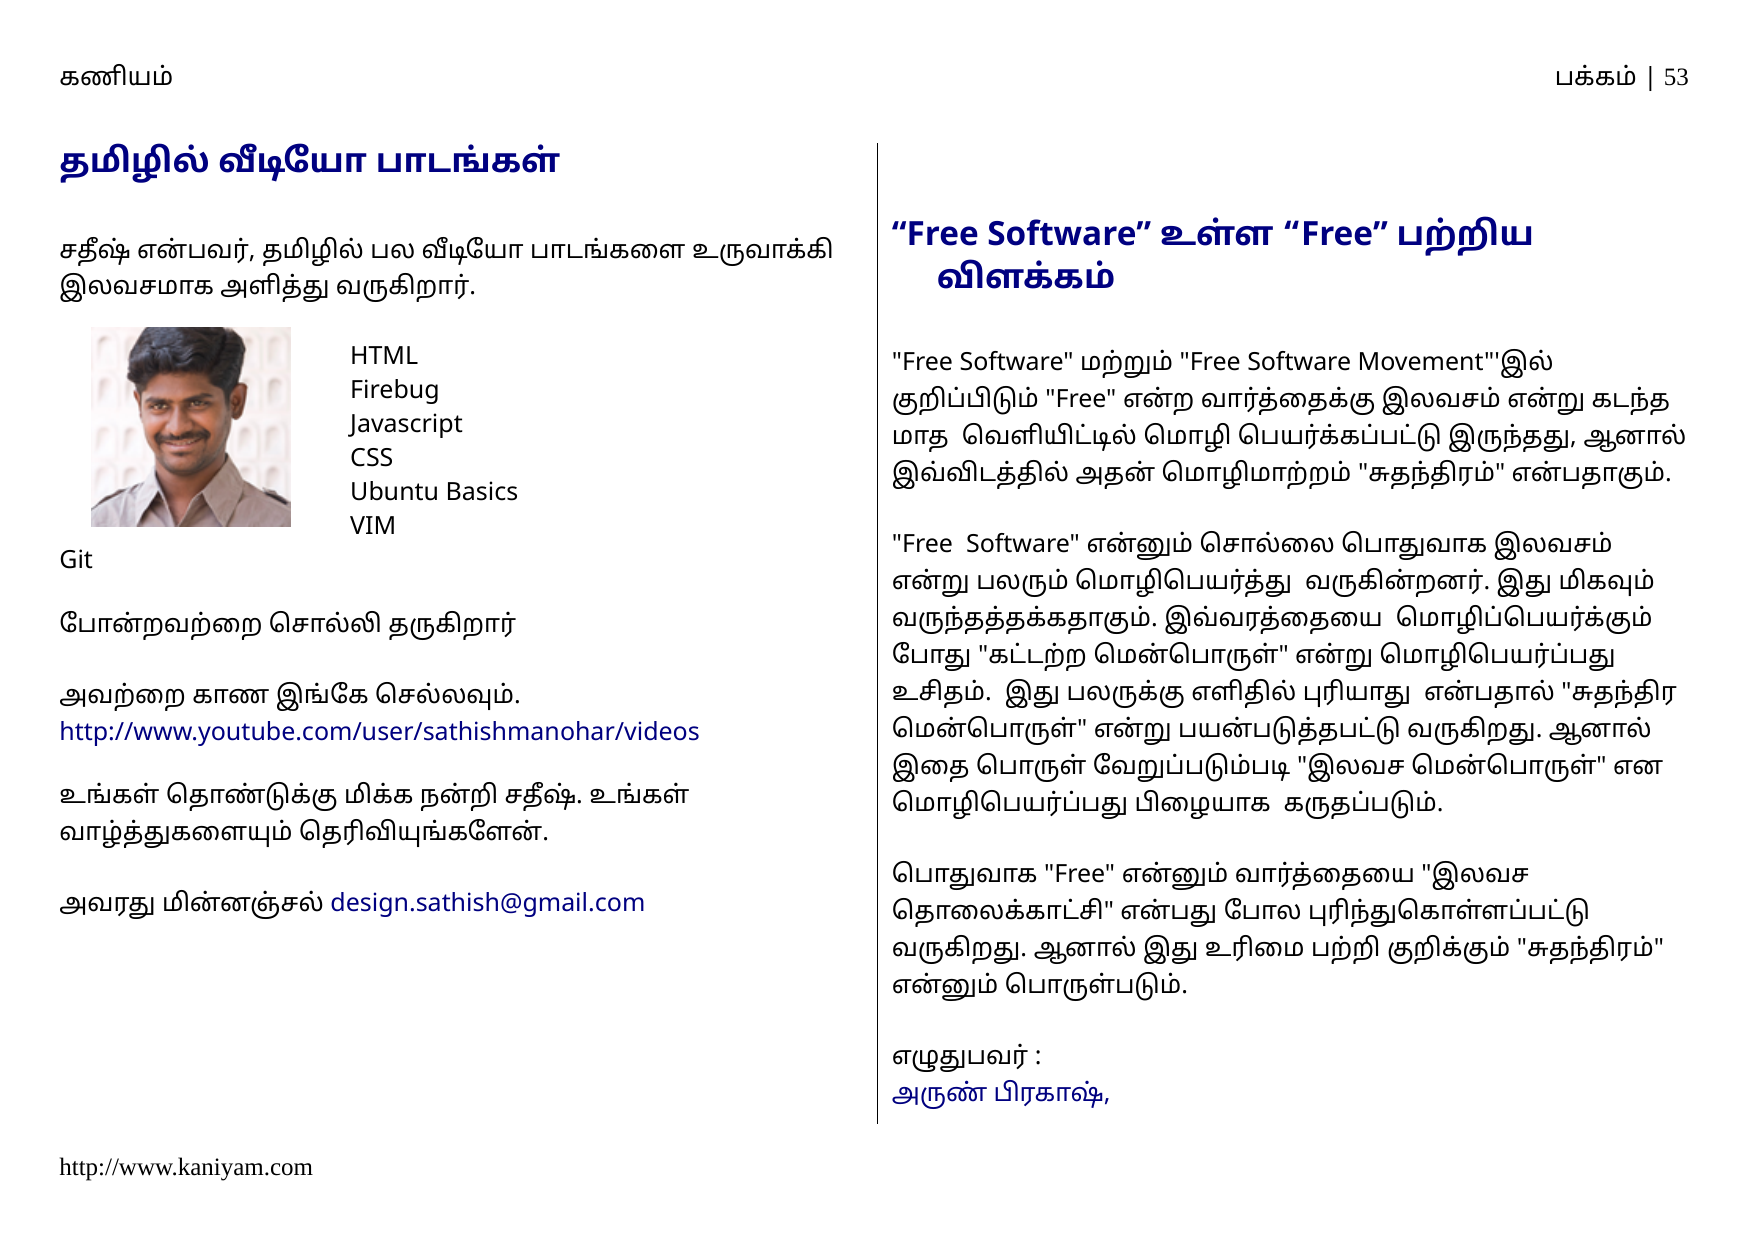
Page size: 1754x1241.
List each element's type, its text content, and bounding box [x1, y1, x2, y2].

text எழுதுபவர் : [892, 1003, 1695, 1074]
text அருண் பிரகாஷ், [892, 1074, 1695, 1111]
text "Free Software" மற்றும் "Free Software Movement"'இல் குறிப்பிடும் "Free" என்ற வார்த்தைக்கு இலவசம் என்று கடந்த மாத வெளியிட்டில் மொழி பெயர்க்கப்பட்டு இருந்தது, ஆனால் இவ்விடத்தில் அதன் மொழிமாற்றம் "சுதந்திரம்" என்பதாகும். [892, 315, 1695, 492]
text போன்றவற்றை சொல்லி தருகிறார் [59, 610, 862, 643]
text உங்கள் தொண்டுக்கு மிக்க நன்றி சதீஷ். உங்கள் வாழ்த்துகளையும் தெரிவியுங்களேன். [59, 777, 862, 884]
text பொதுவாக "Free" என்னும் வார்த்தையை "இலவச தொலைக்காட்சி" என்பது போல புரிந்துகொள்ளப்பட்டு வருகிறது. ஆனால் இது உரிமை பற்றி குறிக்கும் "சுதந்திரம்" என்னும் பொருள்படும். [892, 856, 1695, 1003]
subtitle “Free Software” உள்ள “Free” பற்றிய விளக்கம் [892, 210, 1695, 302]
picture [91, 327, 291, 527]
text சதீஷ் என்பவர், தமிழில் பல வீடியோ பாடங்களை உருவாக்கி இலவசமாக அளித்து வருகிறார். [59, 231, 862, 303]
text "Free Software" என்னும் சொல்லை பொதுவாக இலவசம் என்று பலரும் மொழிபெயர்த்து வருகின்றனர். இது மிகவும் வருந்தத்தக்கதாகும். இவ்வரத்தையை மொழிப்பெயர்க்கும் போது "கட்டற்ற மென்பொருள்" என்று மொழிபெயர்ப்பது உசிதம். இது பலருக்கு எளிதில் புரியாது என்பதால் "சுதந்திர மென்பொருள்" என்று பயன்படுத்தபட்டு வருகிறது. ஆனால் இதை பொருள் வேறுப்படும்படி "இலவச மென்பொருள்" என மொழிபெயர்ப்பது பிழையாக கருதப்படும். [892, 526, 1695, 821]
text அவரது மின்னஞ்சல் design.sathish@gmail.com [59, 884, 862, 922]
text அவற்றை காண இங்கே செல்லவும். http://www.youtube.com/user/sathishmanohar/videos [59, 677, 862, 748]
text HTML Firebug Javascript CSS Ubuntu Basics VIM Git [59, 338, 862, 576]
subtitle தமிழில் வீடியோ பாடங்கள் [59, 143, 862, 185]
